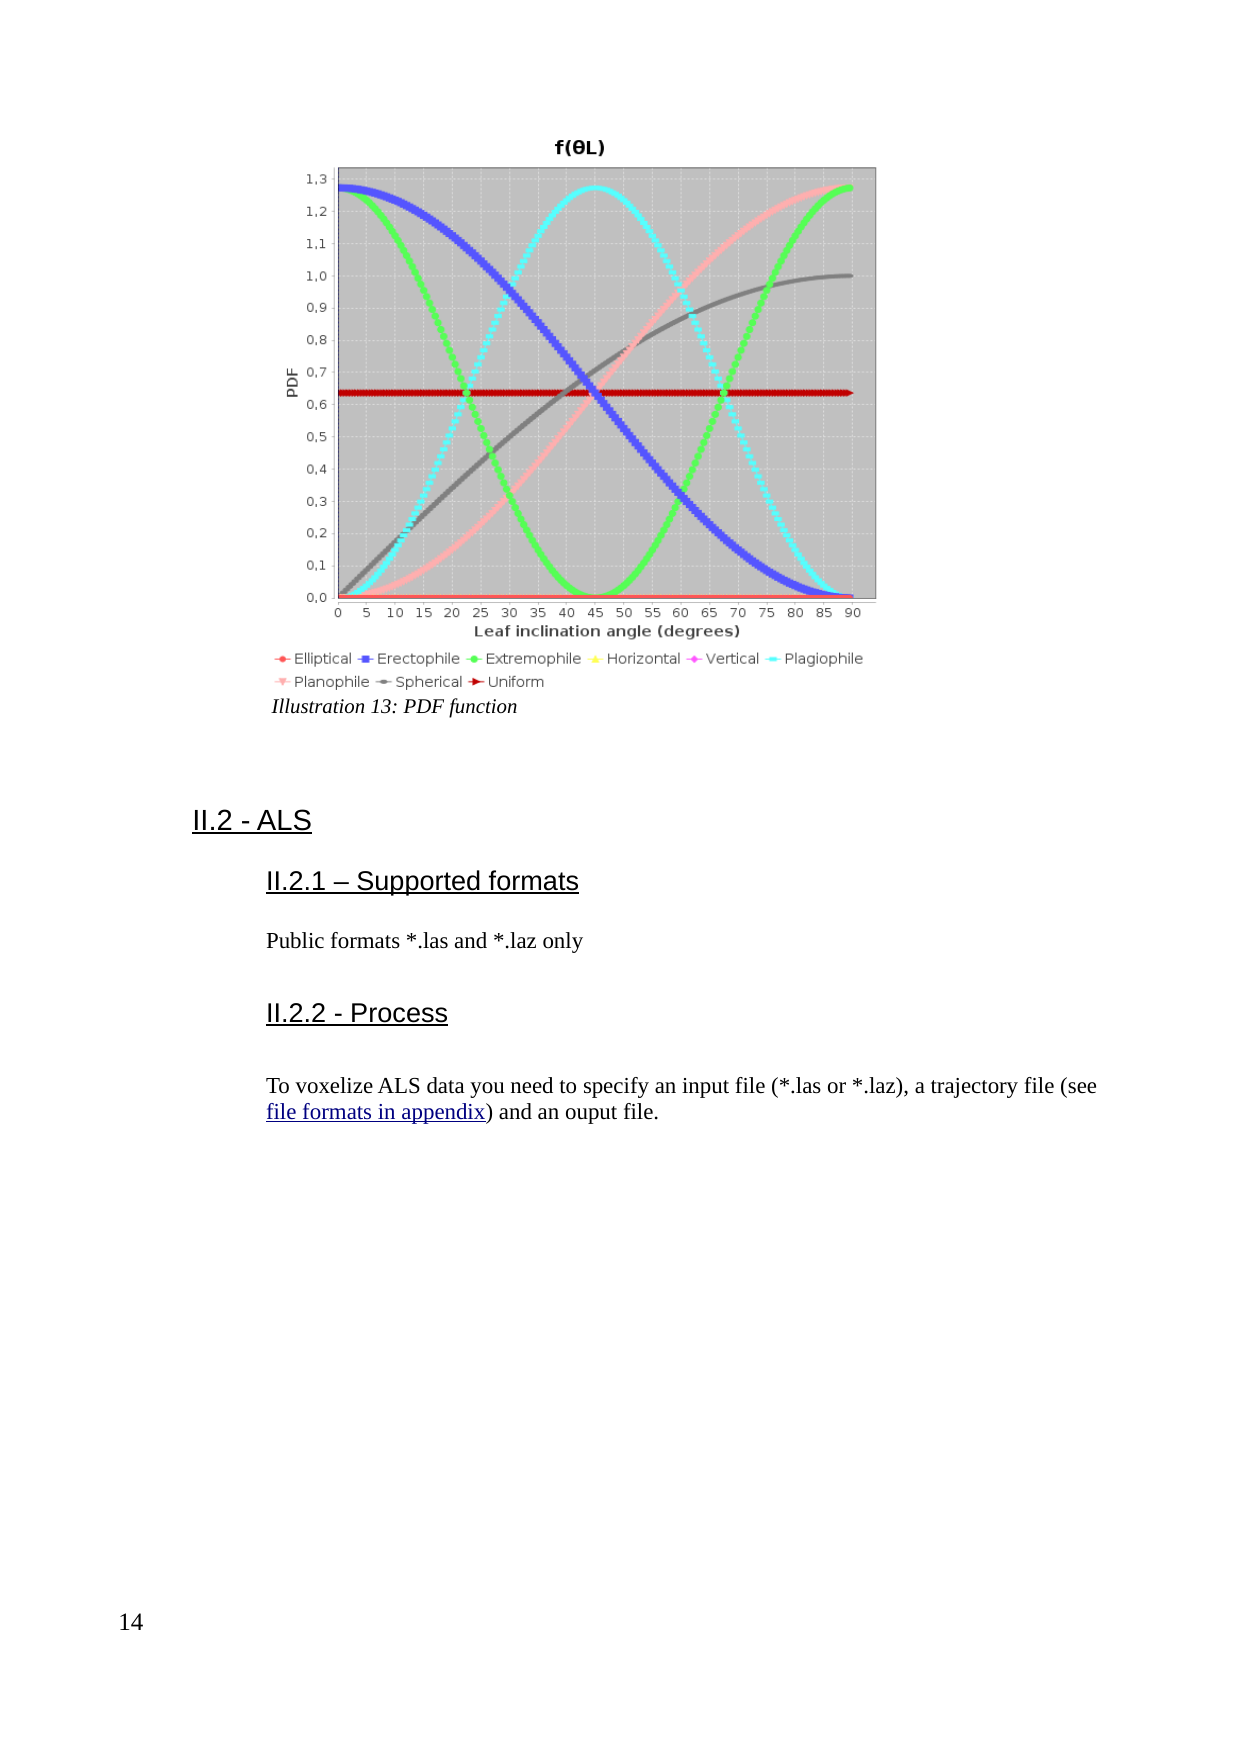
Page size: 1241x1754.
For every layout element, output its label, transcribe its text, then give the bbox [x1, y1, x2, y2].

text To voxelize ALS data you need to specify an input file (*.las or *.laz), a trajectory file (see file formats in appendix) and an ouput file. [266, 1072, 1122, 1124]
subtitle II.2.2 - Process [266, 997, 1122, 1028]
subtitle II.2.1 – Supported formats [266, 865, 1122, 896]
text Public formats *.las and *.laz only [266, 927, 1122, 954]
table_header [118, 118, 1123, 724]
picture [271, 136, 888, 694]
subtitle II.2 - ALS [192, 803, 1122, 836]
